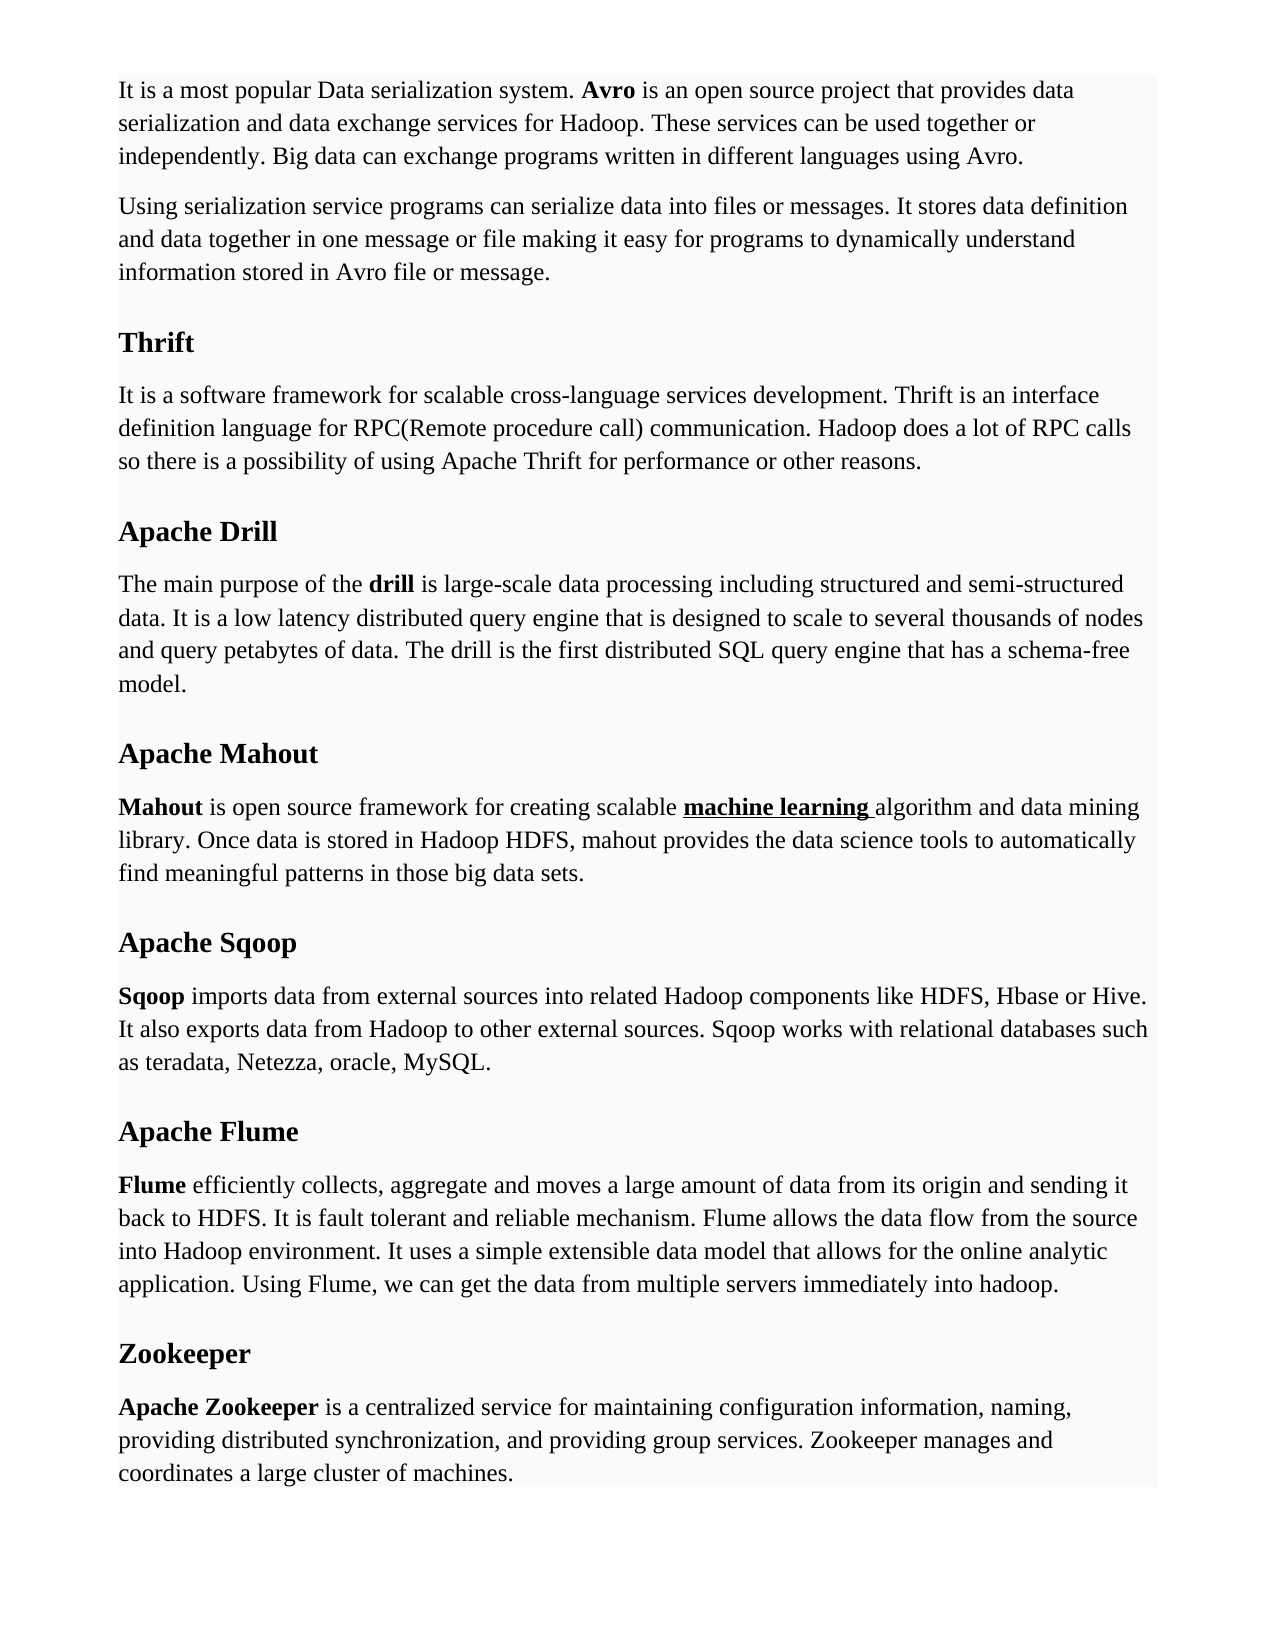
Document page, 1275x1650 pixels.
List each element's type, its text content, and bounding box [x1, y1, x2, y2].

subtitle Apache Flume [118, 1114, 1157, 1148]
subtitle Apache Sqoop [118, 925, 1157, 959]
text Flume efficiently collects, aggregate and moves a large amount of data from its origin and sending it back to HDFS. It is fault tolerant and reliable mechanism. Flume allows the data flow from the source into Hadoop environment. It uses a simple extensible data model that allows for the online analytic application. Using Flume, we can get the data from multiple servers immediately into hadoop. [118, 1170, 1157, 1298]
text It is a software framework for scalable cross-language services development. Thrift is an interface definition language for RPC(Remote procedure call) communication. Hadoop does a lot of RPC calls so there is a possibility of using Apache Thrift for performance or other reasons. [118, 380, 1157, 475]
text Using serialization service programs can serialize data into files or messages. It stores data definition and data together in one message or file making it easy for programs to dynamically understand information stored in Avro file or message. [118, 191, 1157, 286]
text It is a most popular Data serialization system. Avro is an open source project that provides data serialization and data exchange services for Hadoop. These services can be used together or independently. Big data can exchange programs written in different languages using Avro. [118, 75, 1157, 170]
subtitle Apache Drill [118, 514, 1157, 547]
text Mahout is open source framework for creating scalable machine learning algorithm and data mining library. Once data is stored in Hadoop HDFS, mahout provides the data science tools to automatically find meaningful patterns in those big data sets. [118, 792, 1157, 887]
text Zookeeper [118, 1337, 1157, 1370]
text Sqoop imports data from external sources into related Hadoop components like HDFS, Hbase or Hive. It also exports data from Hadoop to other external sources. Sqoop works with relational databases such as teradata, Netezza, oracle, MySQL. [118, 981, 1157, 1076]
text The main purpose of the drill is large-scale data processing including structured and semi-structured data. It is a low latency distributed query engine that is designed to scale to several thousands of nodes and query petabytes of data. The drill is the first distributed SQL query engine that has a schema-free model. [118, 569, 1157, 697]
subtitle Thrift [118, 325, 1157, 358]
text Apache Zookeeper is a centralized service for maintaining configuration information, naming, providing distributed synchronization, and providing group services. Zookeeper manages and coordinates a large cluster of machines. [118, 1392, 1157, 1487]
subtitle Apache Mahout [118, 736, 1157, 769]
